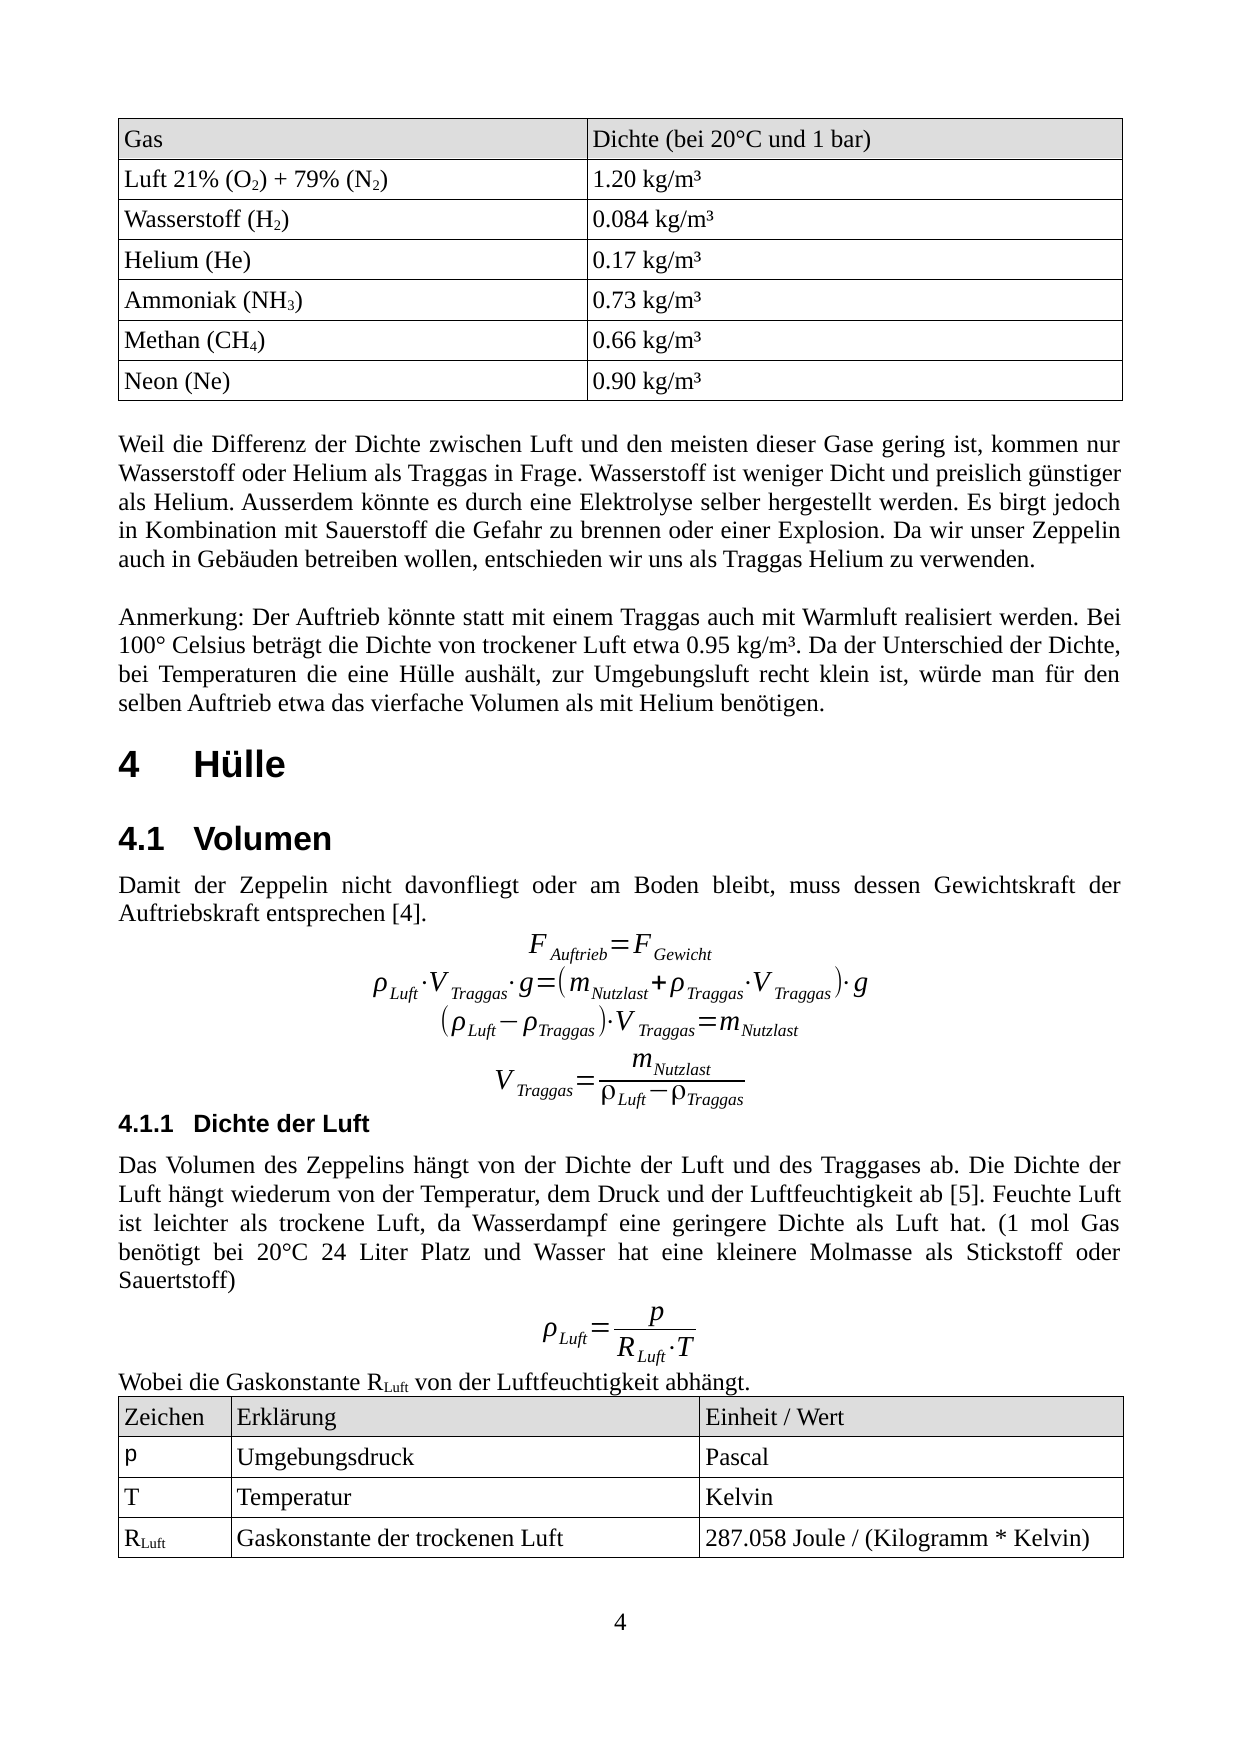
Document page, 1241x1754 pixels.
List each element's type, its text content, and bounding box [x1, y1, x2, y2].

table_cell Luft 21% (O2) + 79% (N2) [119, 160, 587, 199]
subtitle Dichte der Luft [118, 942, 1122, 1138]
table_cell 0.90 kg/m³ [588, 361, 1122, 400]
table_header Einheit / Wert [700, 1397, 1123, 1436]
table_cell 0.084 kg/m³ [588, 200, 1122, 239]
table_cell 287.058 Joule / (Kilogramm * Kelvin) [700, 1518, 1123, 1557]
text Wobei die Gaskonstante RLuft von der Luftfeuchtigkeit abhängt. [118, 1294, 1122, 1396]
table_cell Kelvin [700, 1478, 1123, 1517]
table_cell Wasserstoff (H2) [119, 200, 587, 239]
table_cell p [119, 1437, 231, 1477]
table_header Zeichen [119, 1397, 231, 1436]
text Damit der Zeppelin nicht davonfliegt oder am Boden bleibt, muss dessen Gewichtskraft der Auftriebskraft entsprechen [4]. [118, 870, 1122, 927]
text Weil die Differenz der Dichte zwischen Luft und den meisten dieser Gase gering ist, kommen nur Wasserstoff oder Helium als Traggas in Frage. Wasserstoff ist weniger Dicht und preislich günstiger als Helium. Ausserdem könnte es durch eine Elektrolyse selber hergestellt werden. Es birgt jedoch in Kombination mit Sauerstoff die Gefahr zu brennen oder einer Explosion. Da wir unser Zeppelin auch in Gebäuden betreiben wollen, entschieden wir uns als Traggas Helium zu verwenden. [118, 429, 1122, 573]
text Anmerkung: Der Auftrieb könnte statt mit einem Traggas auch mit Warmluft realisiert werden. Bei 100° Celsius beträgt die Dichte von trockener Luft etwa 0.95 kg/m³. Da der Unterschied der Dichte, bei Temperaturen die eine Hülle aushält, zur Umgebungsluft recht klein ist, würde man für den selben Auftrieb etwa das vierfache Volumen als mit Helium benötigen. [118, 602, 1122, 717]
table_cell 0.66 kg/m³ [588, 321, 1122, 360]
table_cell Gaskonstante der trockenen Luft [232, 1518, 699, 1557]
subtitle Hülle [118, 742, 1122, 785]
table_header Dichte (bei 20°C und 1 bar) [588, 119, 1122, 158]
text Das Volumen des Zeppelins hängt von der Dichte der Luft und des Traggases ab. Die Dichte der Luft hängt wiederum von der Temperatur, dem Druck und der Luftfeuchtigkeit ab [5]. Feuchte Luft ist leichter als trockene Luft, da Wasserdampf eine geringere Dichte als Luft hat. (1 mol Gas benötigt bei 20°C 24 Liter Platz und Wasser hat eine kleinere Molmasse als Stickstoff oder Sauertstoff) [118, 1150, 1122, 1294]
table_cell Methan (CH4) [119, 321, 587, 360]
table_header Erklärung [232, 1397, 699, 1436]
table_cell Neon (Ne) [119, 361, 587, 400]
table_cell Helium (He) [119, 240, 587, 279]
subtitle Volumen [118, 819, 1122, 857]
table_cell 0.73 kg/m³ [588, 280, 1122, 320]
table_cell 1.20 kg/m³ [588, 160, 1122, 199]
table_cell Pascal [700, 1437, 1123, 1477]
table_cell RLuft [119, 1518, 231, 1557]
table_cell Ammoniak (NH3) [119, 280, 587, 320]
table_cell T [119, 1478, 231, 1517]
table_cell Umgebungsdruck [232, 1437, 699, 1477]
table_header Gas [119, 119, 587, 158]
table_cell 0.17 kg/m³ [588, 240, 1122, 279]
table_cell Temperatur [232, 1478, 699, 1517]
